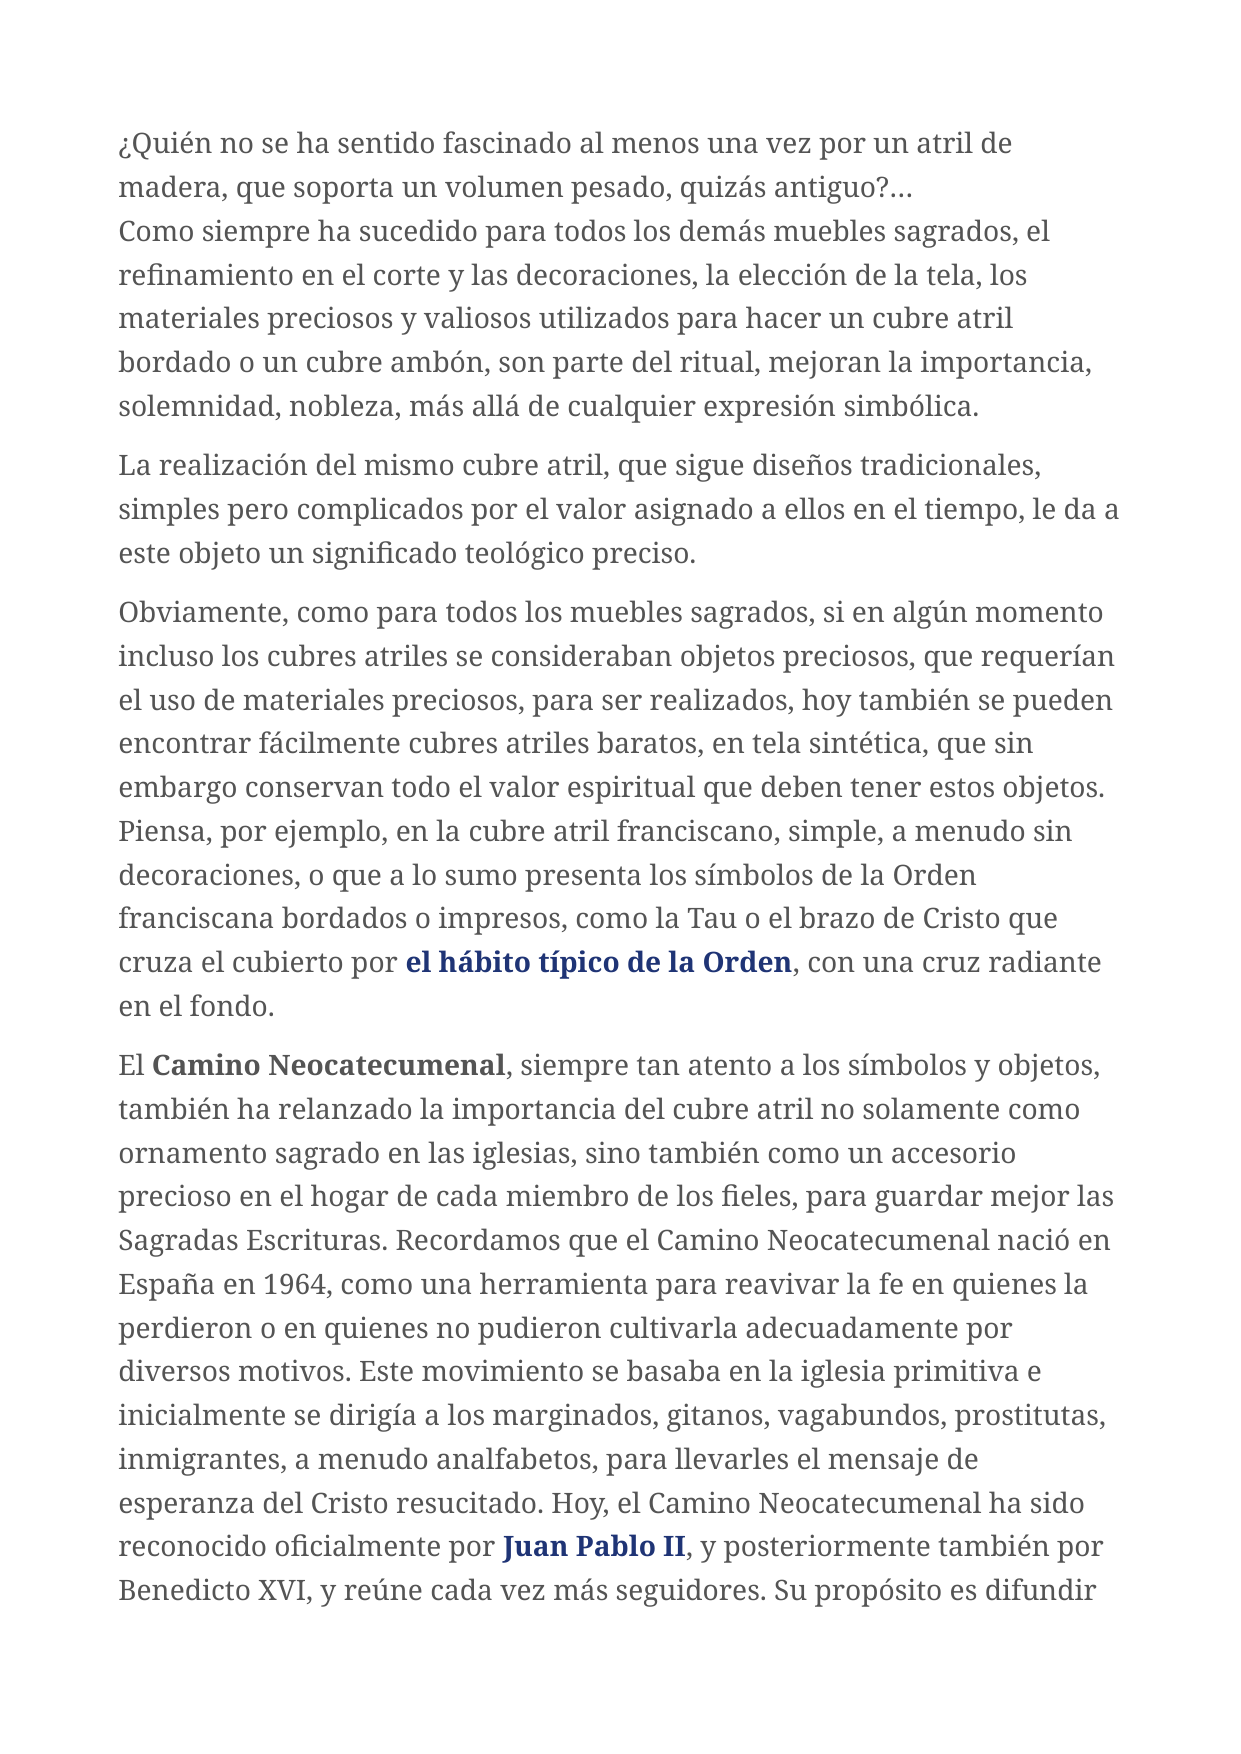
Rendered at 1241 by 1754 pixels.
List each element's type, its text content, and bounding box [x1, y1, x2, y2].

text El Camino Neocatecumenal, siempre tan atento a los símbolos y objetos, también ha relanzado la importancia del cubre atril no solamente como ornamento sagrado en las iglesias, sino también como un accesorio precioso en el hogar de cada miembro de los fieles, para guardar mejor las Sagradas Escrituras. Recordamos que el Camino Neocatecumenal nació en España en 1964, como una herramienta para reavivar la fe en quienes la perdieron o en quienes no pudieron cultivarla adecuadamente por diversos motivos. Este movimiento se basaba en la iglesia primitiva e inicialmente se dirigía a los marginados, gitanos, vagabundos, prostitutas, inmigrantes, a menudo analfabetos, para llevarles el mensaje de esperanza del Cristo resucitado. Hoy, el Camino Neocatecumenal ha sido reconocido oficialmente por Juan Pablo II, y posteriormente también por Benedicto XVI, y reúne cada vez más seguidores. Su propósito es difundir [118, 1040, 1122, 1609]
text ¿Quién no se ha sentido fascinado al menos una vez por un atril de madera, que soporta un volumen pesado, quizás antiguo?… [118, 118, 1122, 206]
text Como siempre ha sucedido para todos los demás muebles sagrados, el refinamiento en el corte y las decoraciones, la elección de la tela, los materiales preciosos y valiosos utilizados para hacer un cubre atril bordado o un cubre ambón, son parte del ritual, mejoran la importancia, solemnidad, nobleza, más allá de cualquier expresión simbólica. [118, 206, 1122, 424]
text Obviamente, como para todos los muebles sagrados, si en algún momento incluso los cubres atriles se consideraban objetos preciosos, que requerían el uso de materiales preciosos, para ser realizados, hoy también se pueden encontrar fácilmente cubres atriles baratos, en tela sintética, que sin embargo conservan todo el valor espiritual que deben tener estos objetos. Piensa, por ejemplo, en la cubre atril franciscano, simple, a menudo sin decoraciones, o que a lo sumo presenta los símbolos de la Orden franciscana bordados o impresos, como la Tau o el brazo de Cristo que cruza el cubierto por el hábito típico de la Orden, con una cruz radiante en el fondo. [118, 587, 1122, 1024]
text La realización del mismo cubre atril, que sigue diseños tradicionales, simples pero complicados por el valor asignado a ellos en el tiempo, le da a este objeto un significado teológico preciso. [118, 440, 1122, 571]
